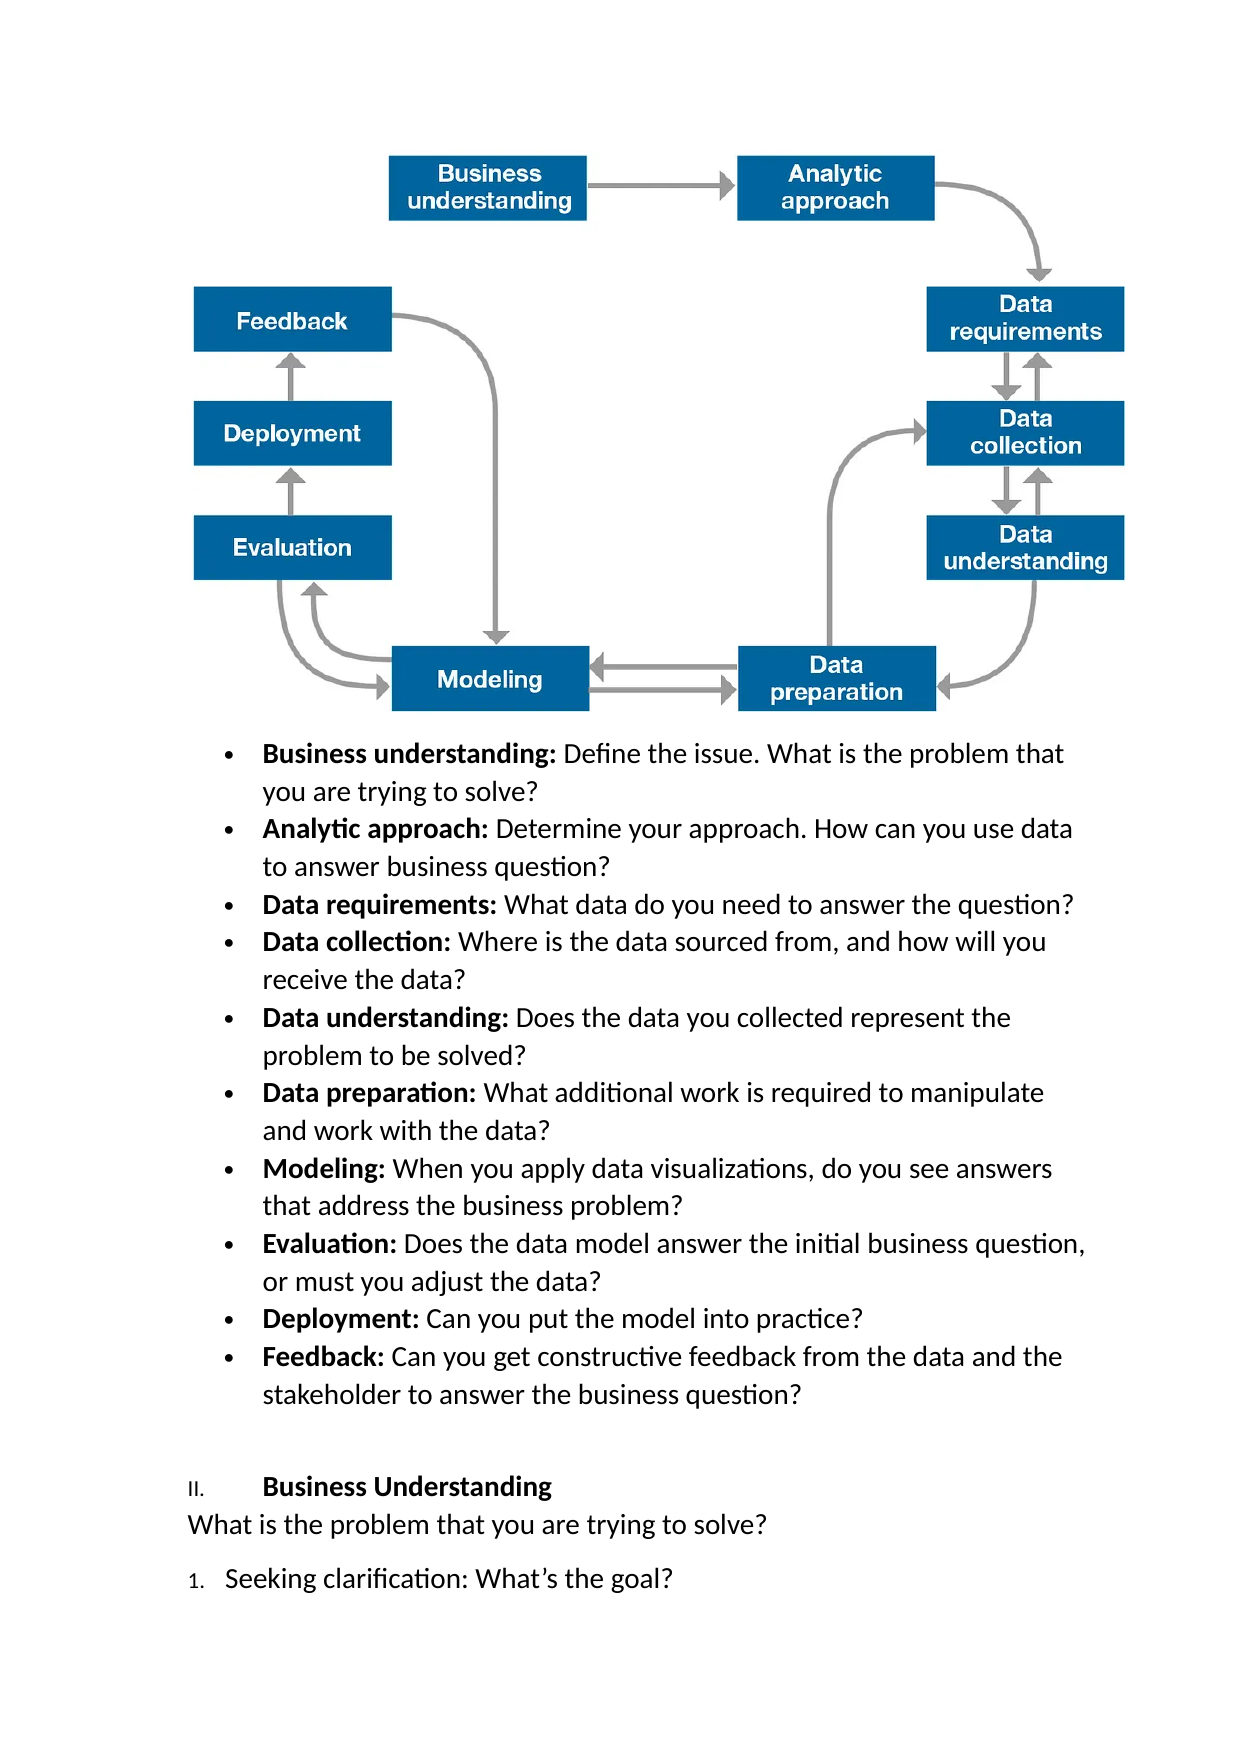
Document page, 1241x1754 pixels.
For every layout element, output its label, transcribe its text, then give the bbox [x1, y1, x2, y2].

list Data collection: Where is the data sourced from, and how will you receive the data? [225, 923, 1090, 997]
list Data requirements: What data do you need to answer the question? [225, 886, 1090, 921]
list Deployment: Can you put the model into practice? [225, 1301, 1090, 1336]
list Data preparation: What additional work is required to manipulate and work with the data? [225, 1074, 1090, 1148]
text What is the problem that you are trying to solve? [187, 1506, 1090, 1541]
list Evaluation: Does the data model answer the initial business question, or must you adjust the data? [225, 1225, 1090, 1298]
list Feedback: Can you get constructive feedback from the data and the stakeholder to answer the business question? [225, 1338, 1090, 1412]
list Analytic approach: Determine your approach. How can you use data to answer business question? [225, 810, 1090, 884]
list Business understanding: Define the issue. What is the problem that you are trying to solve? [225, 735, 1090, 808]
list Modeling: When you apply data visualizations, do you see answers that address the business problem? [225, 1150, 1090, 1223]
list Seeking clarification: What’s the goal? [187, 1560, 1090, 1596]
picture [187, 150, 1128, 717]
list Data understanding: Does the data you collected represent the problem to be solved? [225, 999, 1090, 1072]
list Business Understanding [187, 1468, 1090, 1504]
